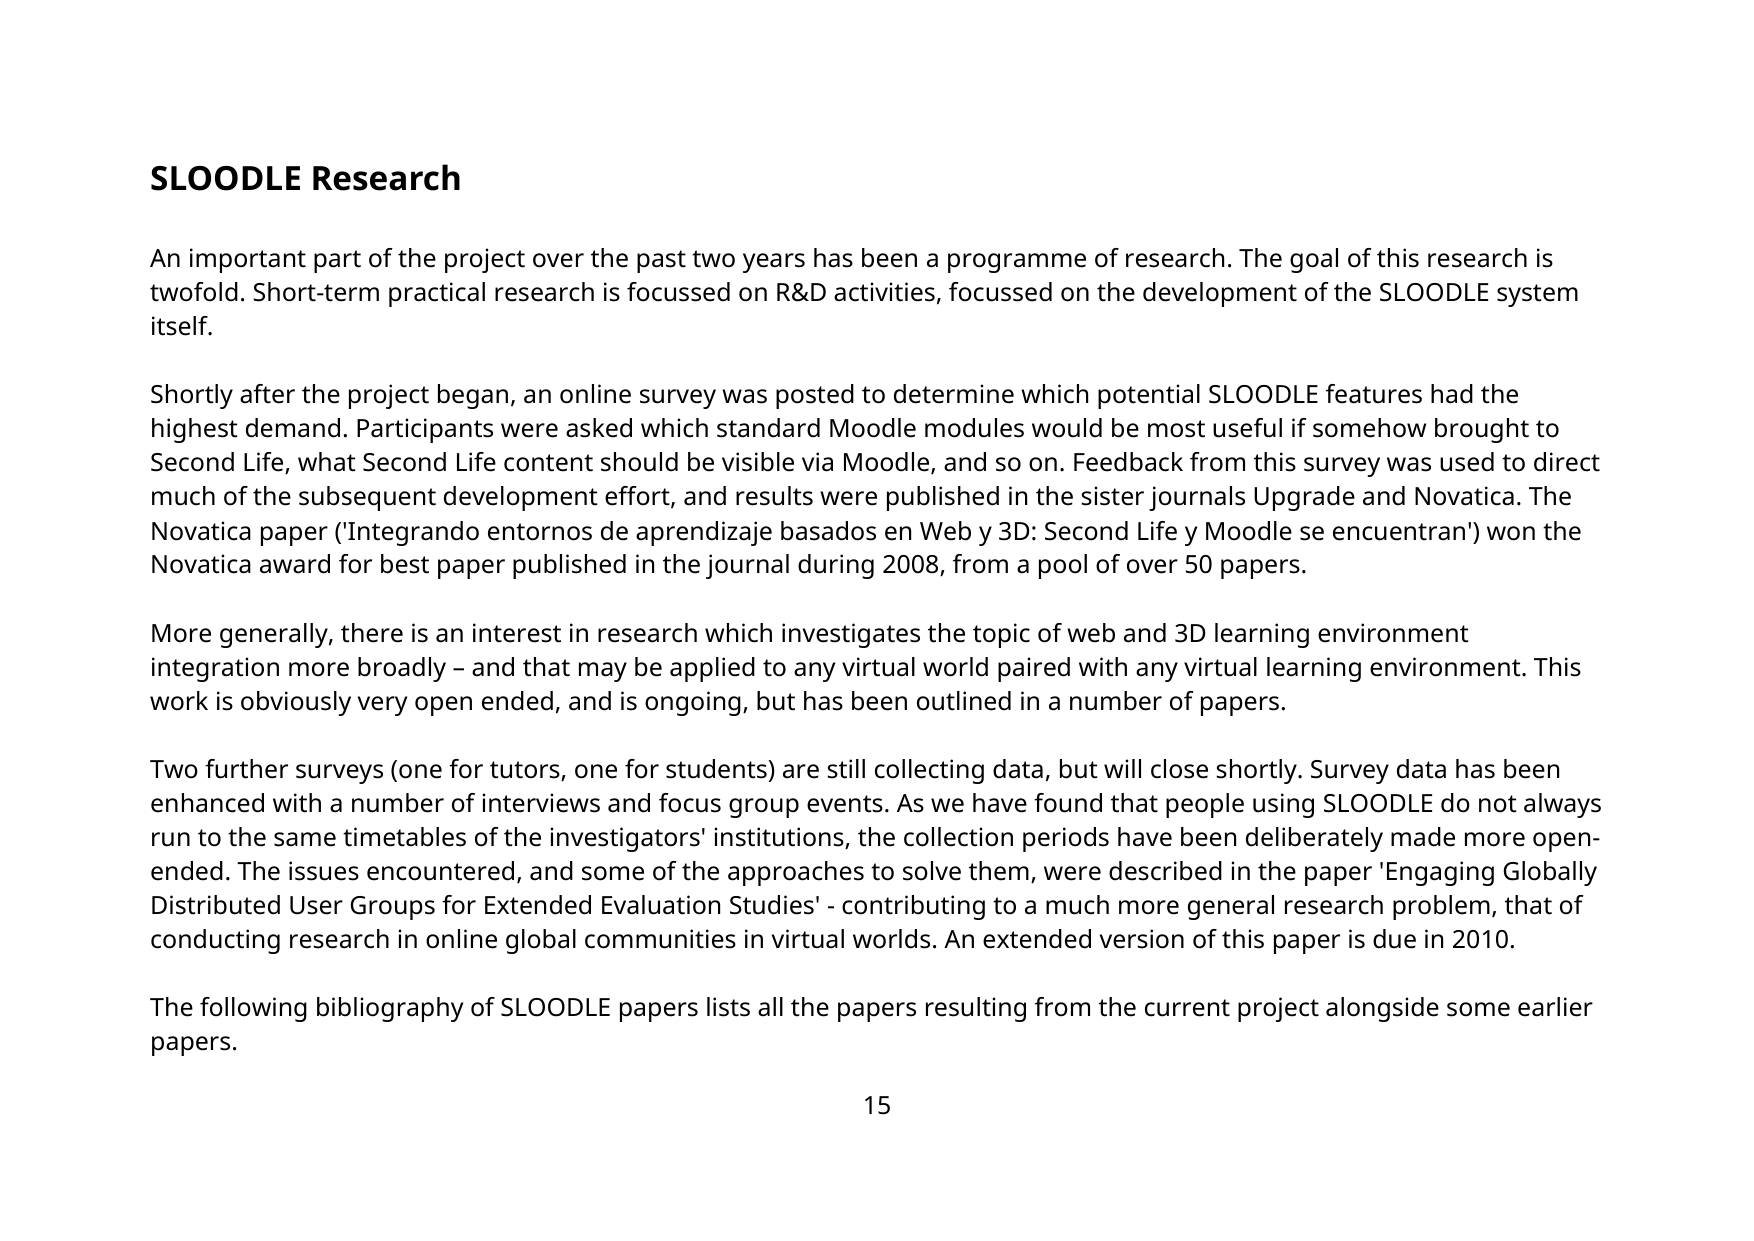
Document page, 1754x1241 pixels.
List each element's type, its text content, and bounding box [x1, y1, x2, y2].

text An important part of the project over the past two years has been a programme of research. The goal of this research is twofold. Short-term practical research is focussed on R&D activities, focussed on the development of the SLOODLE system itself. [150, 241, 1604, 343]
text The following bibliography of SLOODLE papers lists all the papers resulting from the current project alongside some earlier papers. [150, 990, 1604, 1058]
text Two further surveys (one for tutors, one for students) are still collecting data, but will close shortly. Survey data has been enhanced with a number of interviews and focus group events. As we have found that people using SLOODLE do not always run to the same timetables of the investigators' institutions, the collection periods have been deliberately made more open-ended. The issues encountered, and some of the approaches to solve them, were described in the paper 'Engaging Globally Distributed User Groups for Extended Evaluation Studies' - contributing to a much more general research problem, that of conducting research in online global communities in virtual worlds. An extended version of this paper is due in 2010. [150, 752, 1604, 956]
subtitle SLOODLE Research [150, 155, 1604, 200]
text More generally, there is an interest in research which investigates the topic of web and 3D learning environment integration more broadly – and that may be applied to any virtual world paired with any virtual learning environment. This work is obviously very open ended, and is ongoing, but has been outlined in a number of papers. [150, 615, 1604, 717]
text Shortly after the project began, an online survey was posted to determine which potential SLOODLE features had the highest demand. Participants were asked which standard Moodle modules would be most useful if somehow brought to Second Life, what Second Life content should be visible via Moodle, and so on. Feedback from this survey was used to direct much of the subsequent development effort, and results were published in the sister journals Upgrade and Novatica. The Novatica paper ('Integrando entornos de aprendizaje basados en Web y 3D: Second Life y Moodle se encuentran') won the Novatica award for best paper published in the journal during 2008, from a pool of over 50 papers. [150, 377, 1604, 581]
